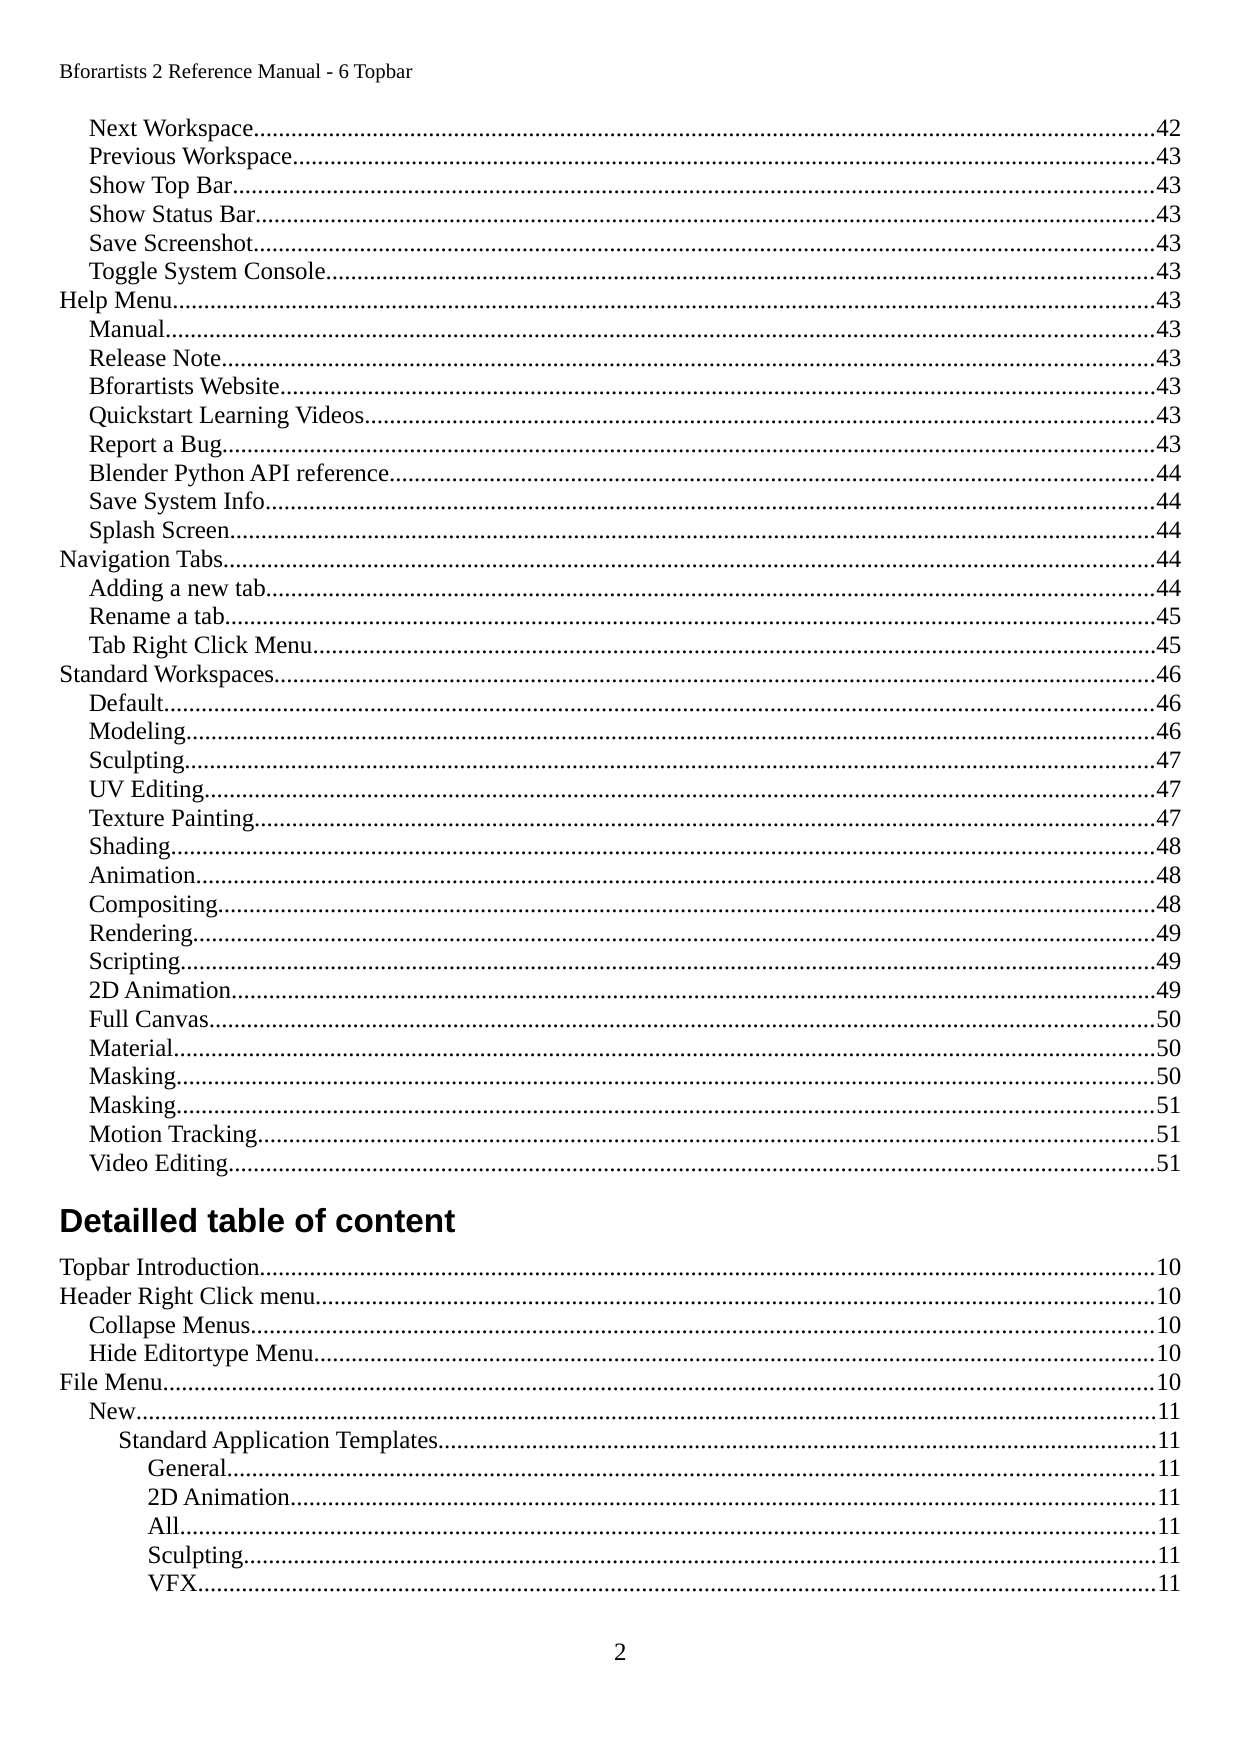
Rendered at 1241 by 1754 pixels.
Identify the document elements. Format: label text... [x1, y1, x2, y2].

text Save System Info 44 [88, 486, 1181, 515]
text Shading 48 [88, 831, 1181, 860]
text Save Screenshot 43 [88, 228, 1181, 256]
text Splash Screen 44 [88, 515, 1181, 544]
text Topbar Introduction 10 [59, 1252, 1181, 1281]
text Motion Tracking 51 [88, 1119, 1181, 1148]
text Texture Painting 47 [88, 803, 1181, 831]
text Modeling 46 [88, 716, 1181, 745]
text Show Top Bar 43 [88, 170, 1181, 199]
text UV Editing 47 [88, 774, 1181, 803]
text Bforartists Website 43 [88, 371, 1181, 400]
text Animation 48 [88, 860, 1181, 889]
text 2D Animation 11 [147, 1482, 1181, 1511]
text Manual 43 [88, 314, 1181, 343]
text All 11 [147, 1511, 1181, 1540]
text New 11 [88, 1396, 1181, 1425]
text Show Status Bar 43 [88, 199, 1181, 228]
text Header Right Click menu 10 [59, 1281, 1181, 1310]
subtitle Detailled table of content [59, 1201, 1181, 1240]
text Previous Workspace 43 [88, 141, 1181, 170]
text Quickstart Learning Videos 43 [88, 400, 1181, 429]
text Blender Python API reference 44 [88, 458, 1181, 486]
text Report a Bug 43 [88, 429, 1181, 458]
text Standard Application Templates 11 [118, 1425, 1181, 1453]
text Full Canvas 50 [88, 1004, 1181, 1033]
text 2D Animation 49 [88, 975, 1181, 1004]
text Scripting 49 [88, 946, 1181, 975]
text Masking 50 [88, 1061, 1181, 1090]
text Hide Editortype Menu 10 [88, 1338, 1181, 1367]
text Default 46 [88, 688, 1181, 716]
text Tab Right Click Menu 45 [88, 630, 1181, 659]
text File Menu 10 [59, 1367, 1181, 1396]
text Standard Workspaces 46 [59, 659, 1181, 688]
text Sculpting 11 [147, 1540, 1181, 1568]
text Next Workspace 42 [88, 113, 1181, 141]
text Adding a new tab 44 [88, 573, 1181, 601]
text Rename a tab 45 [88, 601, 1181, 630]
text Toggle System Console 43 [88, 256, 1181, 285]
text Rendering 49 [88, 918, 1181, 946]
text Help Menu 43 [59, 285, 1181, 314]
text VFX 11 [147, 1568, 1181, 1597]
text Navigation Tabs 44 [59, 544, 1181, 573]
text Material 50 [88, 1033, 1181, 1061]
text Video Editing 51 [88, 1148, 1181, 1176]
text Collapse Menus 10 [88, 1310, 1181, 1338]
text General 11 [147, 1453, 1181, 1482]
text Masking 51 [88, 1090, 1181, 1119]
text Compositing 48 [88, 889, 1181, 918]
text Release Note 43 [88, 343, 1181, 371]
text Sculpting 47 [88, 745, 1181, 774]
